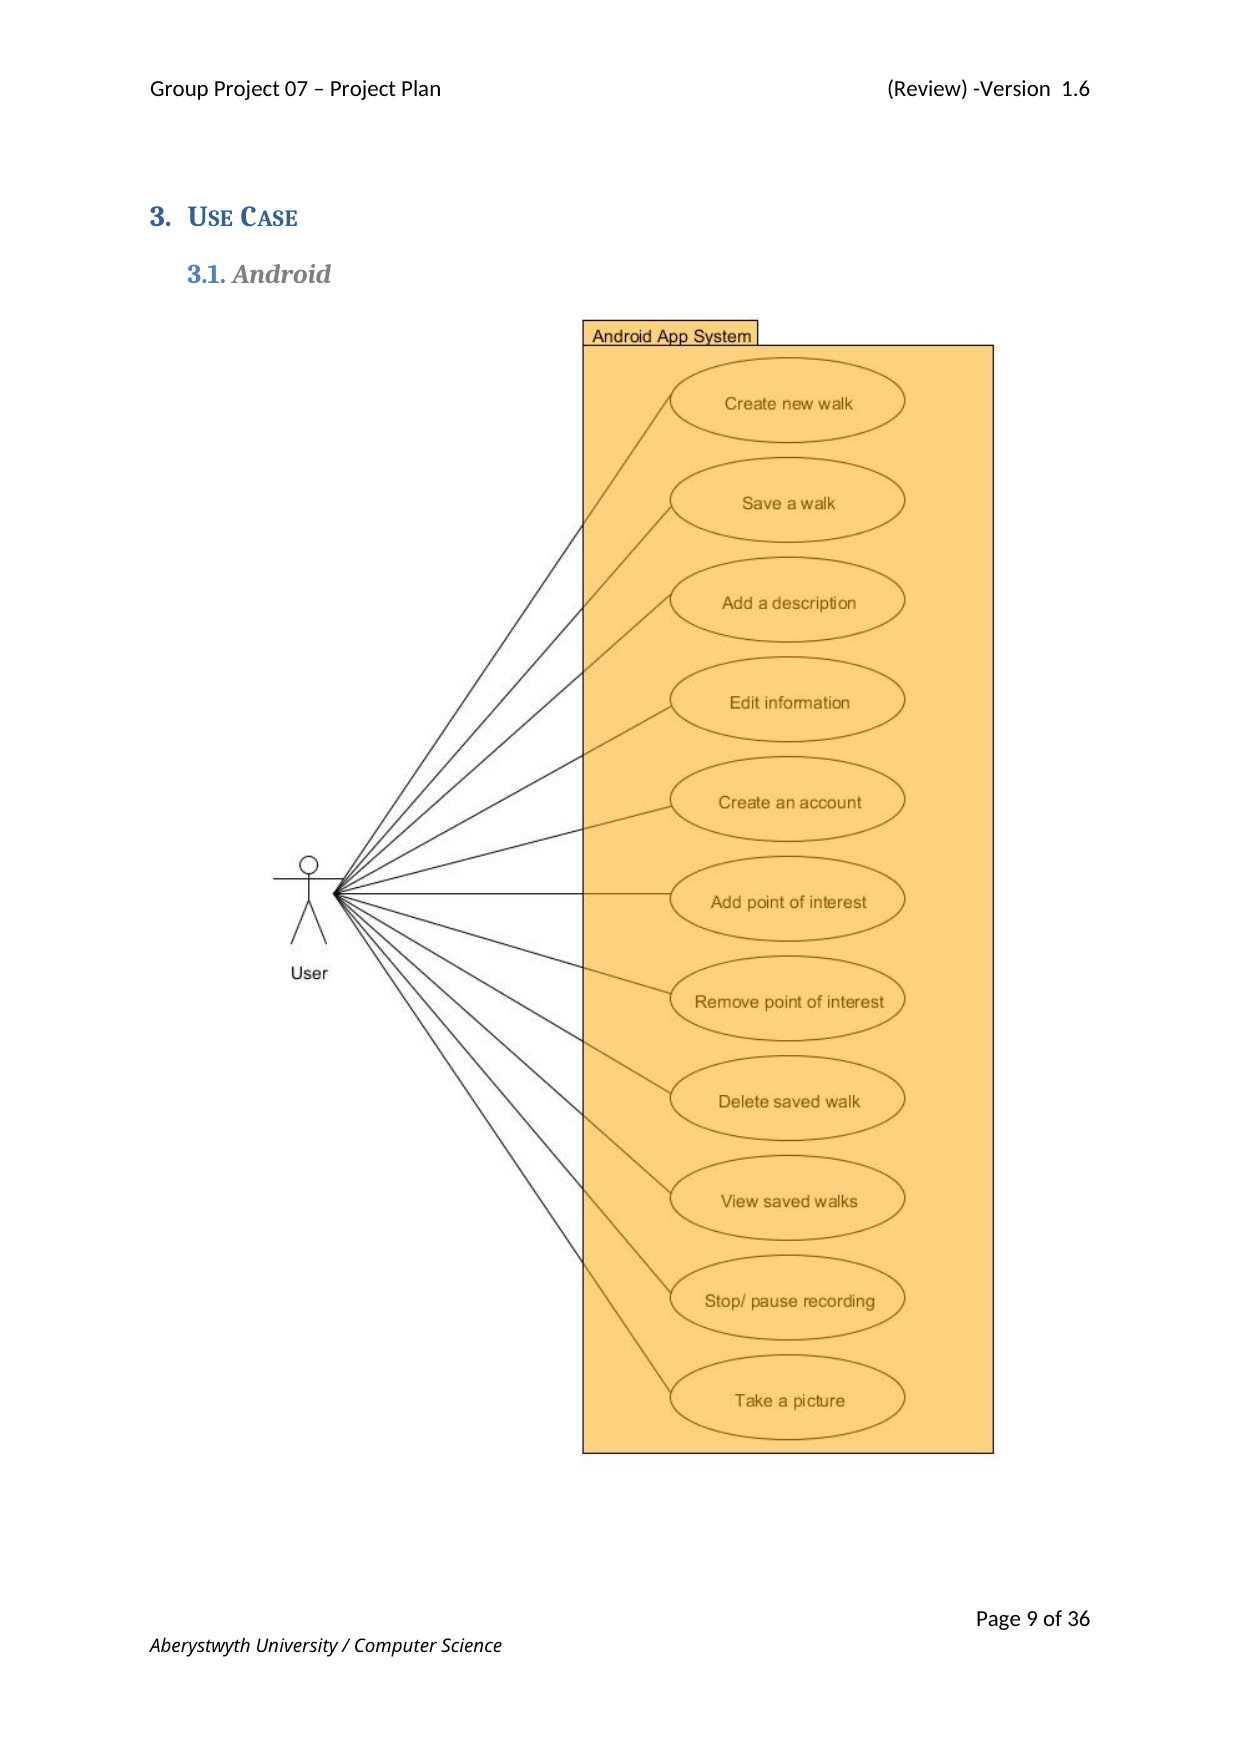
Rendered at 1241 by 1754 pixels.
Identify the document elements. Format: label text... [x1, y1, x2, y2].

subtitle Use Case [150, 200, 1090, 233]
subtitle Android [187, 259, 1090, 291]
